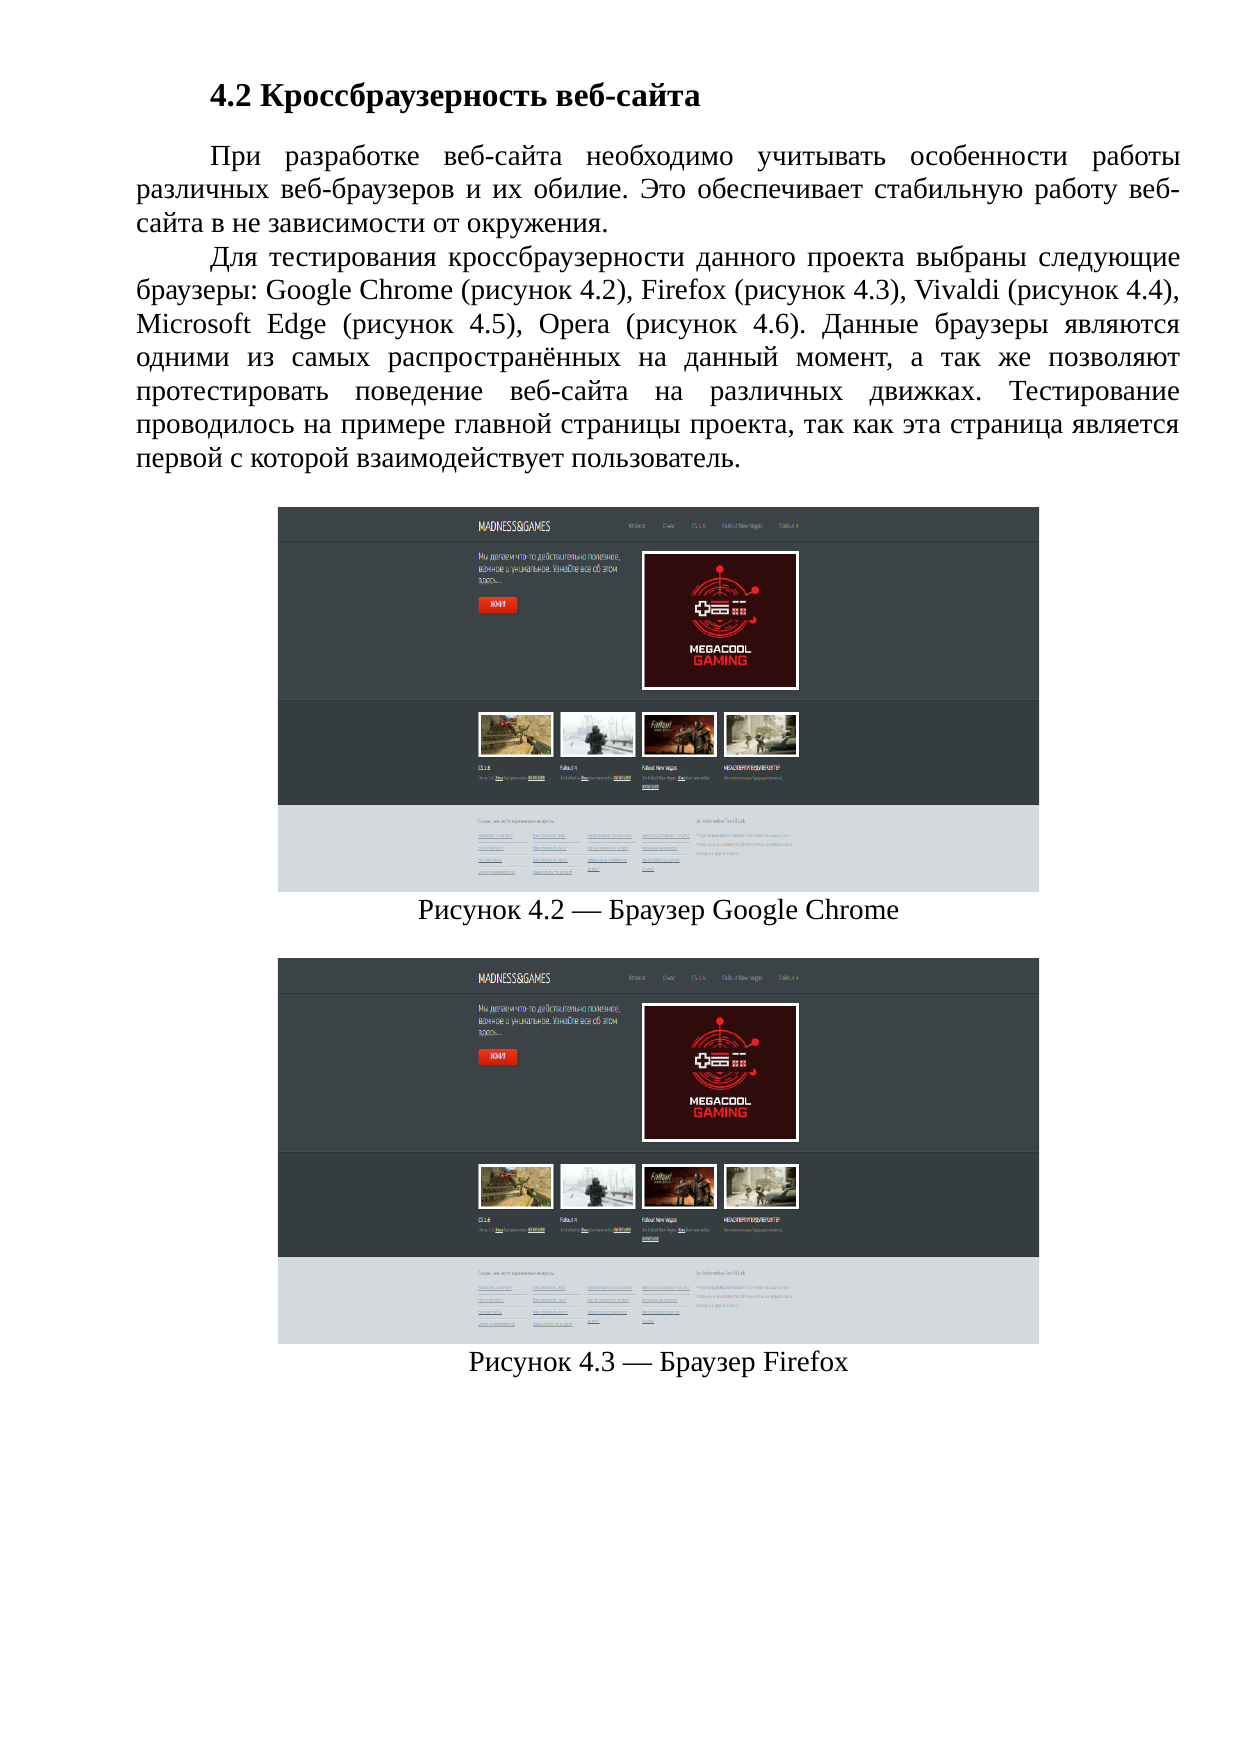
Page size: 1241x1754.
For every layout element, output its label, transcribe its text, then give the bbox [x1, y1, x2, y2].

subtitle 4.2 Кроссбраузерность веб-сайта [136, 75, 1181, 113]
text При разработке веб-сайта необходимо учитывать особенности работы различных веб-браузеров и их обилие. Это обеспечивает стабильную работу веб-сайта в не зависимости от окружения. [136, 138, 1181, 239]
text Рисунок 4.2 — Браузер Google Chrome [136, 892, 1181, 925]
text Рисунок 4.3 — Браузер Firefox [136, 1344, 1181, 1377]
text Для тестирования кроссбраузерности данного проекта выбраны следующие браузеры: Google Chrome (рисунок 4.2), Firefox (рисунок 4.3), Vivaldi (рисунок 4.4), Microsoft Edge (рисунок 4.5), Opera (рисунок 4.6). Данные браузеры являются одними из самых распространённых на данный момент, а так же позволяют протестировать поведение веб-сайта на различных движках. Тестирование проводилось на примере главной страницы проекта, так как эта страница является первой с которой взаимодействует пользователь. [136, 239, 1181, 473]
